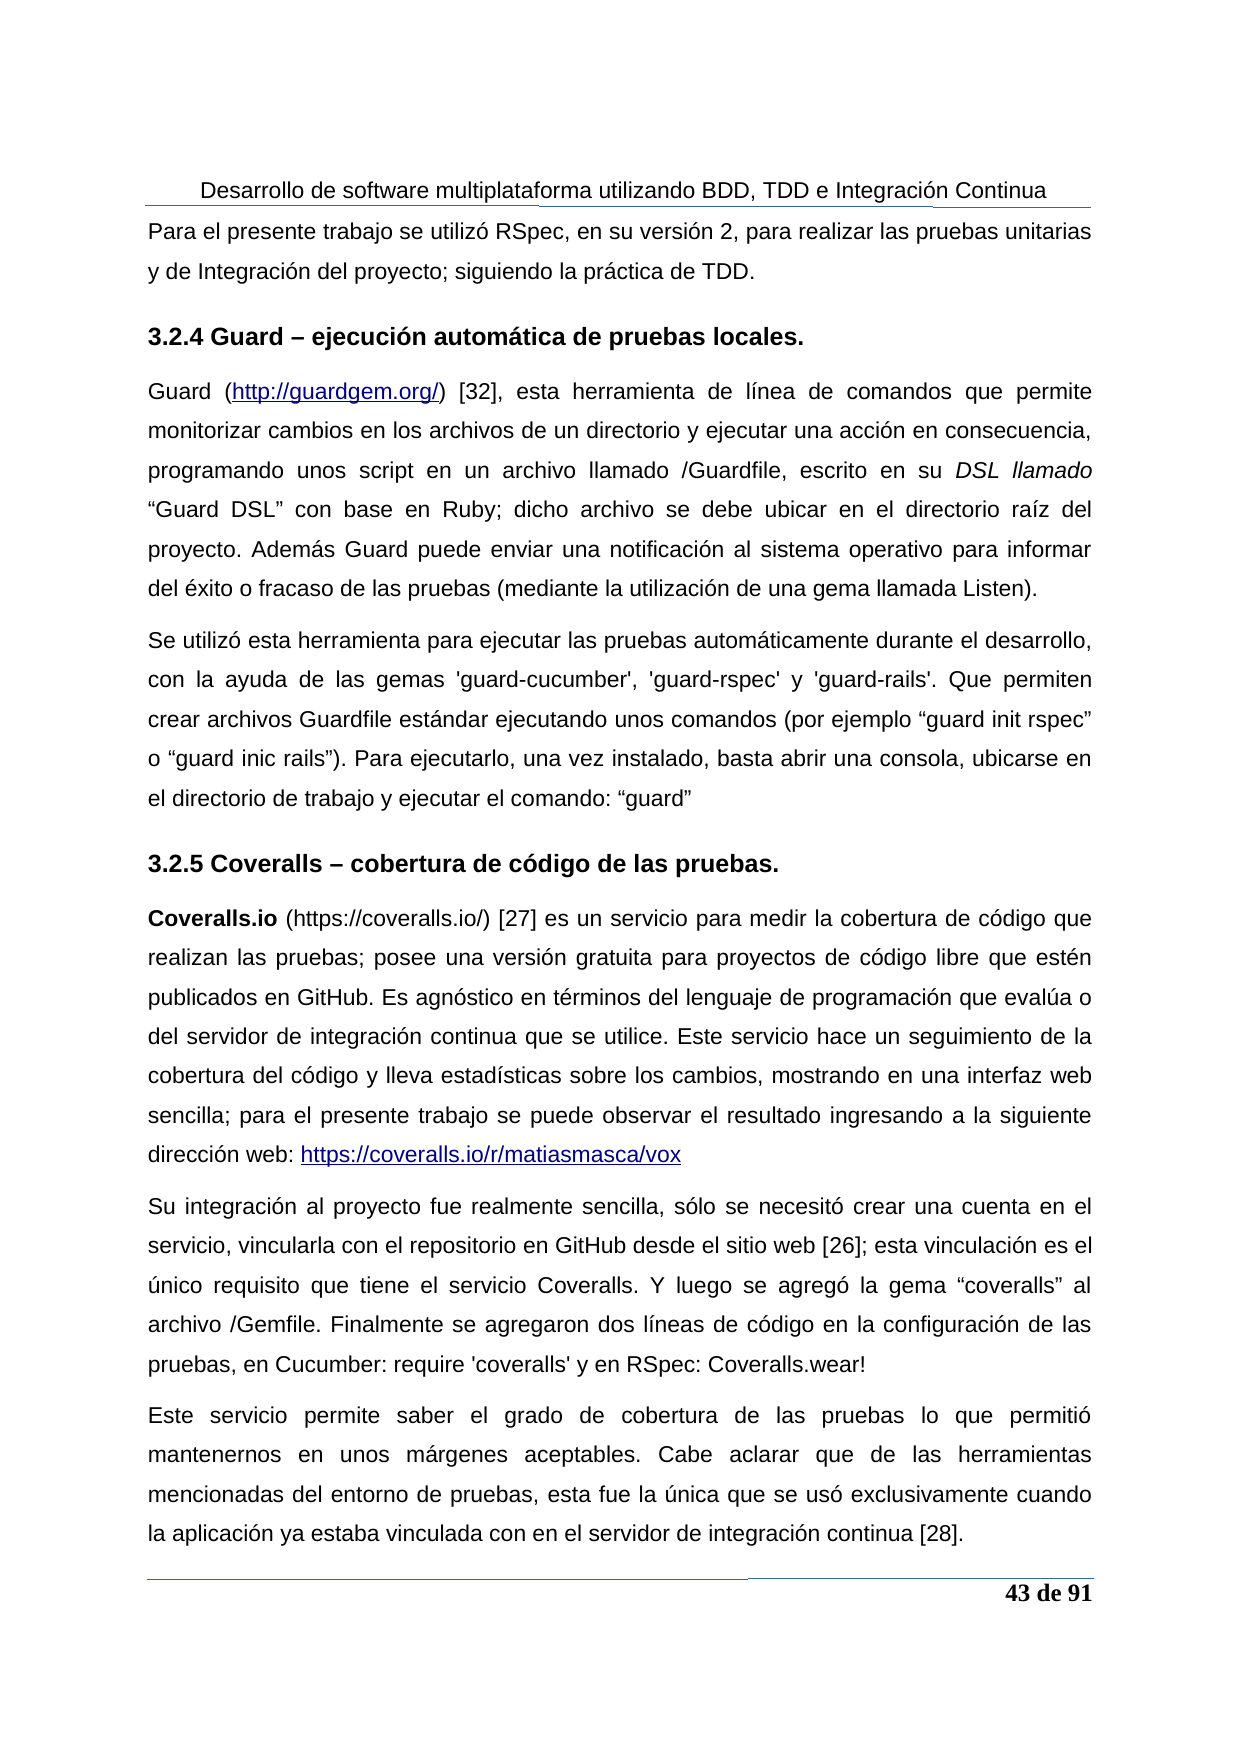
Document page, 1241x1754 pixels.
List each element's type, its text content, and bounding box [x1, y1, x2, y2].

text Se utilizó esta herramienta para ejecutar las pruebas automáticamente durante el desarrollo, con la ayuda de las gemas 'guard-cucumber', 'guard-rspec' y 'guard-rails'. Que permiten crear archivos Guardfile estándar ejecutando unos comandos (por ejemplo “guard init rspec” o “guard inic rails”). Para ejecutarlo, una vez instalado, basta abrir una consola, ubicarse en el directorio de trabajo y ejecutar el comando: “guard” [148, 627, 1093, 811]
text Para el presente trabajo se utilizó RSpec, en su versión 2, para realizar las pruebas unitarias y de Integración del proyecto; siguiendo la práctica de TDD. [148, 218, 1093, 284]
text Guard (http://guardgem.org/) [32], esta herramienta de línea de comandos que permite monitorizar cambios en los archivos de un directorio y ejecutar una acción en consecuencia, programando unos script en un archivo llamado /Guardfile, escrito en su DSL llamado “Guard DSL” con base en Ruby; dicho archivo se debe ubicar en el directorio raíz del proyecto. Además Guard puede enviar una notificación al sistema operativo para informar del éxito o fracaso de las pruebas (mediante la utilización de una gema llamada Listen). [148, 378, 1093, 602]
subtitle 3.2.4 Guard – ejecución automática de pruebas locales. [148, 322, 1093, 351]
subtitle 3.2.5 Coveralls – cobertura de código de las pruebas. [148, 849, 1093, 878]
text Coveralls.io (https://coveralls.io/) [27] es un servicio para medir la cobertura de código que realizan las pruebas; posee una versión gratuita para proyectos de código libre que estén publicados en GitHub. Es agnóstico en términos del lenguaje de programación que evalúa o del servidor de integración continua que se utilice. Este servicio hace un seguimiento de la cobertura del código y lleva estadísticas sobre los cambios, mostrando en una interfaz web sencilla; para el presente trabajo se puede observar el resultado ingresando a la siguiente dirección web: https://coveralls.io/r/matiasmasca/vox [148, 904, 1093, 1168]
text Este servicio permite saber el grado de cobertura de las pruebas lo que permitió mantenernos en unos márgenes aceptables. Cabe aclarar que de las herramientas mencionadas del entorno de pruebas, esta fue la única que se usó exclusivamente cuando la aplicación ya estaba vinculada con en el servidor de integración continua [28]. [148, 1402, 1093, 1547]
text Su integración al proyecto fue realmente sencilla, sólo se necesitó crear una cuenta en el servicio, vincularla con el repositorio en GitHub desde el sitio web [26]; esta vinculación es el único requisito que tiene el servicio Coveralls. Y luego se agregó la gema “coveralls” al archivo /Gemfile. Finalmente se agregaron dos líneas de código en la configuración de las pruebas, en Cucumber: require 'coveralls' y en RSpec: Coveralls.wear! [148, 1193, 1093, 1377]
